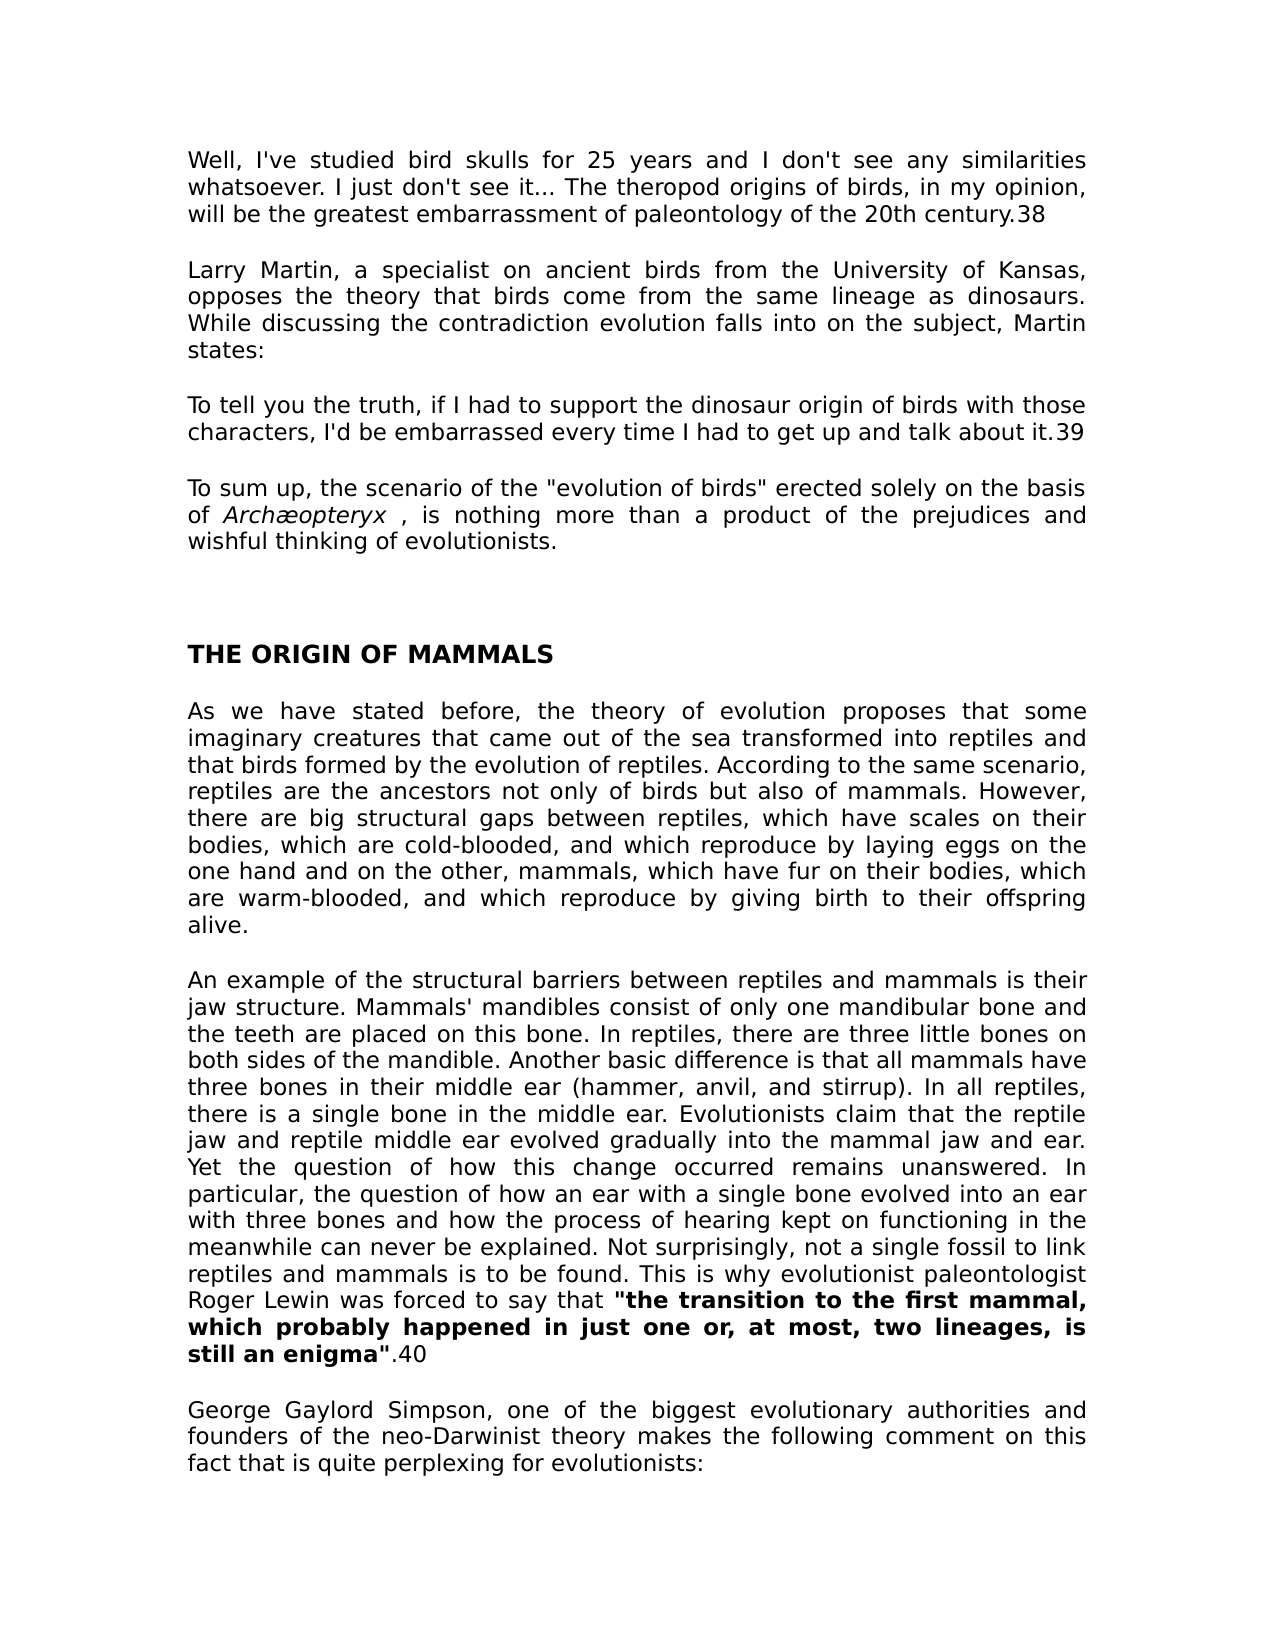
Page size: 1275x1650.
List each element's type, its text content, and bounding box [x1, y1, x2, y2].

text To sum up, the scenario of the "evolution of birds" erected solely on the basis of Archæopteryx , is nothing more than a product of the prejudices and wishful thinking of evolutionists. [187, 475, 1088, 555]
text An example of the structural barriers between reptiles and mammals is their jaw structure. Mammals' mandibles consist of only one mandibular bone and the teeth are placed on this bone. In reptiles, there are three little bones on both sides of the mandible. Another basic difference is that all mammals have three bones in their middle ear (hammer, anvil, and stirrup). In all reptiles, there is a single bone in the middle ear. Evolutionists claim that the reptile jaw and reptile middle ear evolved gradually into the mammal jaw and ear. Yet the question of how this change occurred remains unanswered. In particular, the question of how an ear with a single bone evolved into an ear with three bones and how the process of hearing kept on functioning in the meanwhile can never be explained. Not surprisingly, not a single fossil to link reptiles and mammals is to be found. This is why evolutionist paleontologist Roger Lewin was forced to say that "the transition to the first mammal, which probably happened in just one or, at most, two lineages, is still an enigma".40 [187, 968, 1088, 1368]
text As we have stated before, the theory of evolution proposes that some imaginary creatures that came out of the sea transformed into reptiles and that birds formed by the evolution of reptiles. According to the same scenario, reptiles are the ancestors not only of birds but also of mammals. However, there are big structural gaps between reptiles, which have scales on their bodies, which are cold-blooded, and which reproduce by laying eggs on the one hand and on the other, mammals, which have fur on their bodies, which are warm-blooded, and which reproduce by giving birth to their offspring alive. [187, 698, 1088, 938]
text The Origin of Mammals [187, 640, 1088, 669]
text Well, I've studied bird skulls for 25 years and I don't see any similarities whatsoever. I just don't see it... The theropod origins of birds, in my opinion, will be the greatest embarrassment of paleontology of the 20th century.38 [187, 148, 1088, 228]
text Larry Martin, a specialist on ancient birds from the University of Kansas, opposes the theory that birds come from the same lineage as dinosaurs. While discussing the contradiction evolution falls into on the subject, Martin states: [187, 257, 1088, 363]
text To tell you the truth, if I had to support the dinosaur origin of birds with those characters, I'd be embarrassed every time I had to get up and talk about it.39 [187, 393, 1088, 446]
text George Gaylord Simpson, one of the biggest evolutionary authorities and founders of the neo-Darwinist theory makes the following comment on this fact that is quite perplexing for evolutionists: [187, 1397, 1088, 1477]
